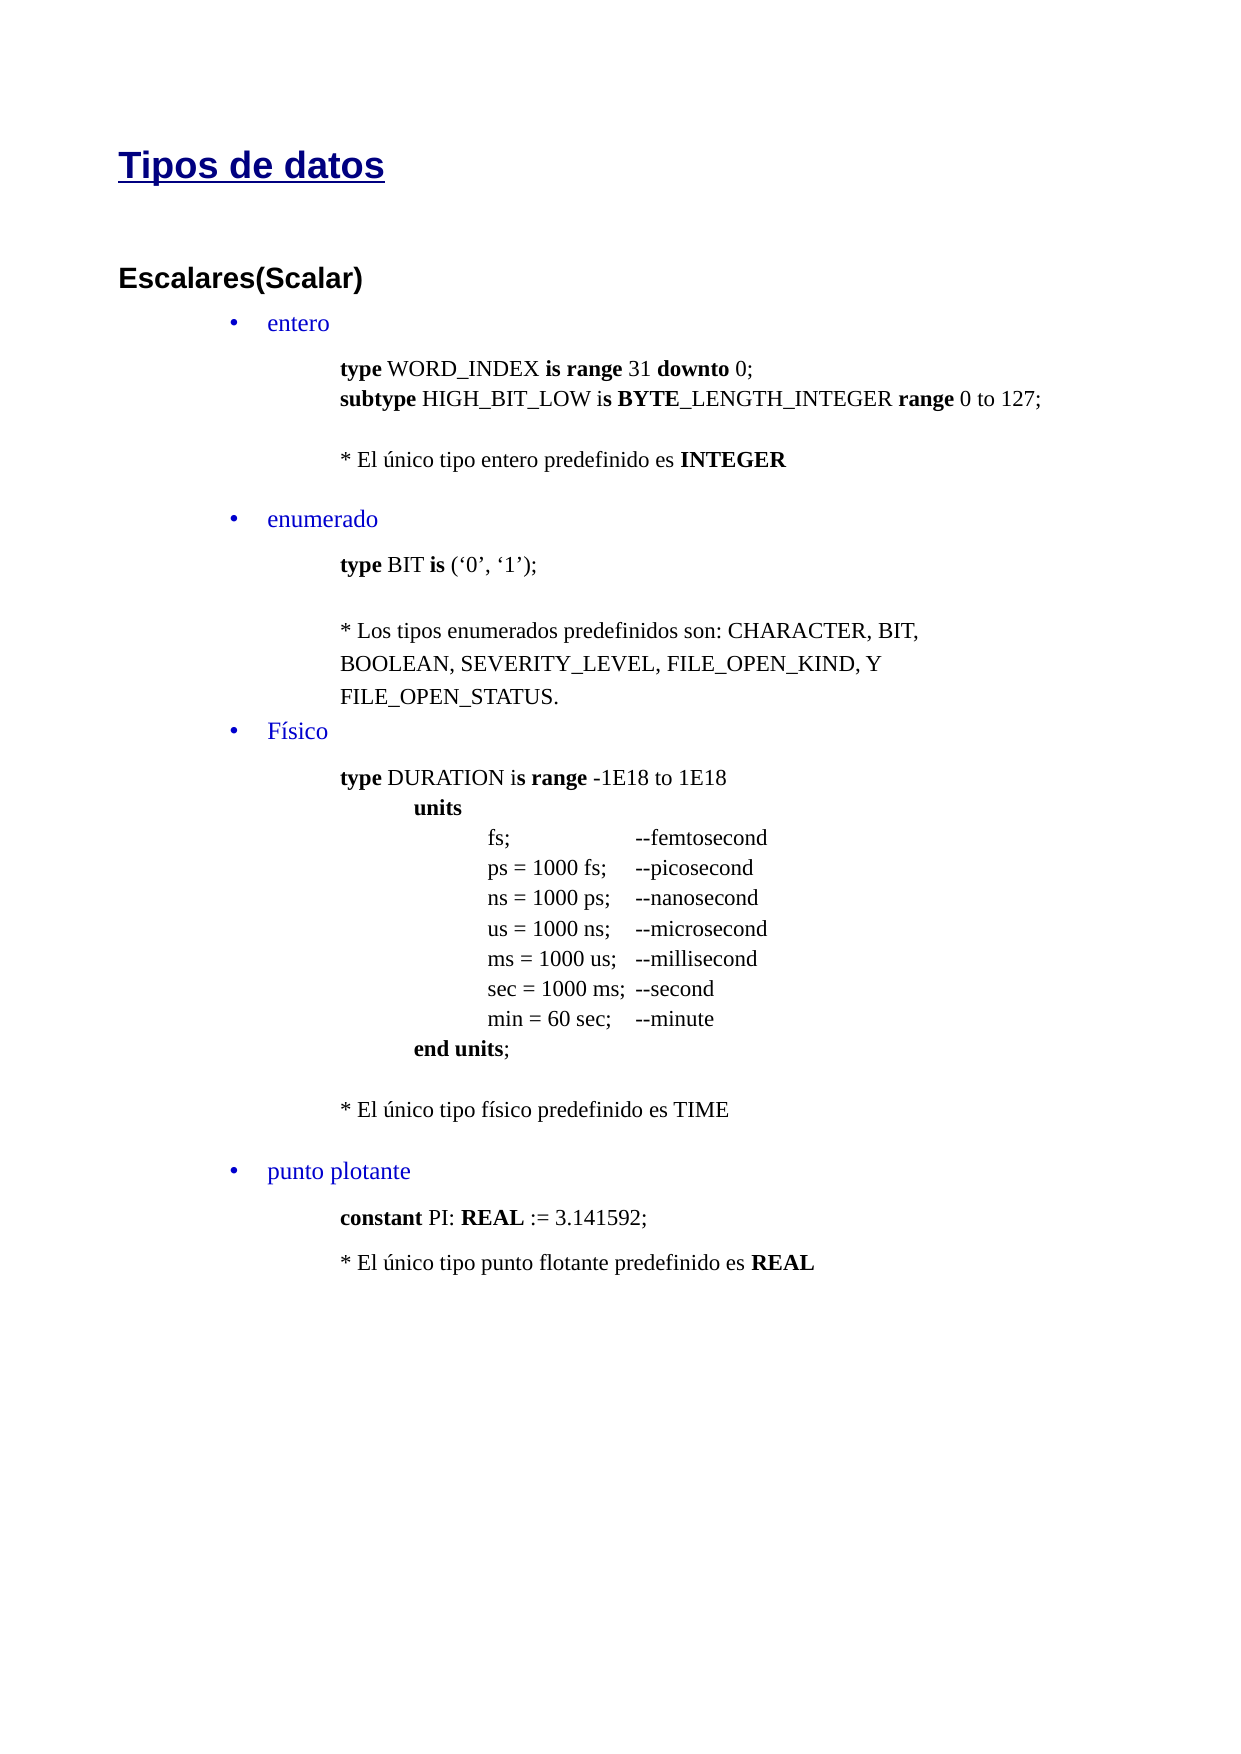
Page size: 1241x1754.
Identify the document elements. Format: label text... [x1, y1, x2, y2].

text type WORD_INDEX is range 31 downto 0; [340, 355, 1122, 382]
text subtype HIGH_BIT_LOW is BYTE_LENGTH_INTEGER range 0 to 127; [340, 386, 1122, 412]
text type DURATION is range -1E18 to 1E18 [340, 763, 1122, 790]
list enumerado [229, 504, 1122, 532]
text FILE_OPEN_STATUS. [340, 683, 1122, 709]
list Físico [229, 716, 1122, 745]
list punto plotante [229, 1156, 1122, 1185]
text BOOLEAN, SEVERITY_LEVEL, FILE_OPEN_KIND, Y [340, 650, 1122, 676]
text min = 60 sec; --minute [487, 1005, 1122, 1032]
text * Los tipos enumerados predefinidos son: CHARACTER, BIT, [340, 617, 1122, 643]
text * El único tipo físico predefinido es TIME [340, 1096, 1122, 1122]
text sec = 1000 ms; --second [487, 975, 1122, 1001]
text type BIT is (‘0’, ‘1’); [340, 551, 1122, 578]
text ns = 1000 ps; --nanosecond [487, 884, 1122, 911]
list entero [229, 308, 1122, 336]
subtitle Escalares(Scalar) [118, 261, 1122, 295]
text constant PI: REAL := 3.141592; [340, 1204, 1122, 1230]
text units [413, 794, 1122, 820]
text end units; [413, 1035, 1122, 1062]
text fs; --femtosecond [487, 824, 1122, 850]
subtitle Tipos de datos [118, 143, 1122, 187]
text ms = 1000 us; --millisecond [487, 945, 1122, 971]
text * El único tipo punto flotante predefinido es REAL [340, 1249, 1122, 1275]
text * El único tipo entero predefinido es INTEGER [340, 446, 1122, 472]
text ps = 1000 fs; --picosecond [487, 854, 1122, 881]
text us = 1000 ns; --microsecond [487, 914, 1122, 941]
